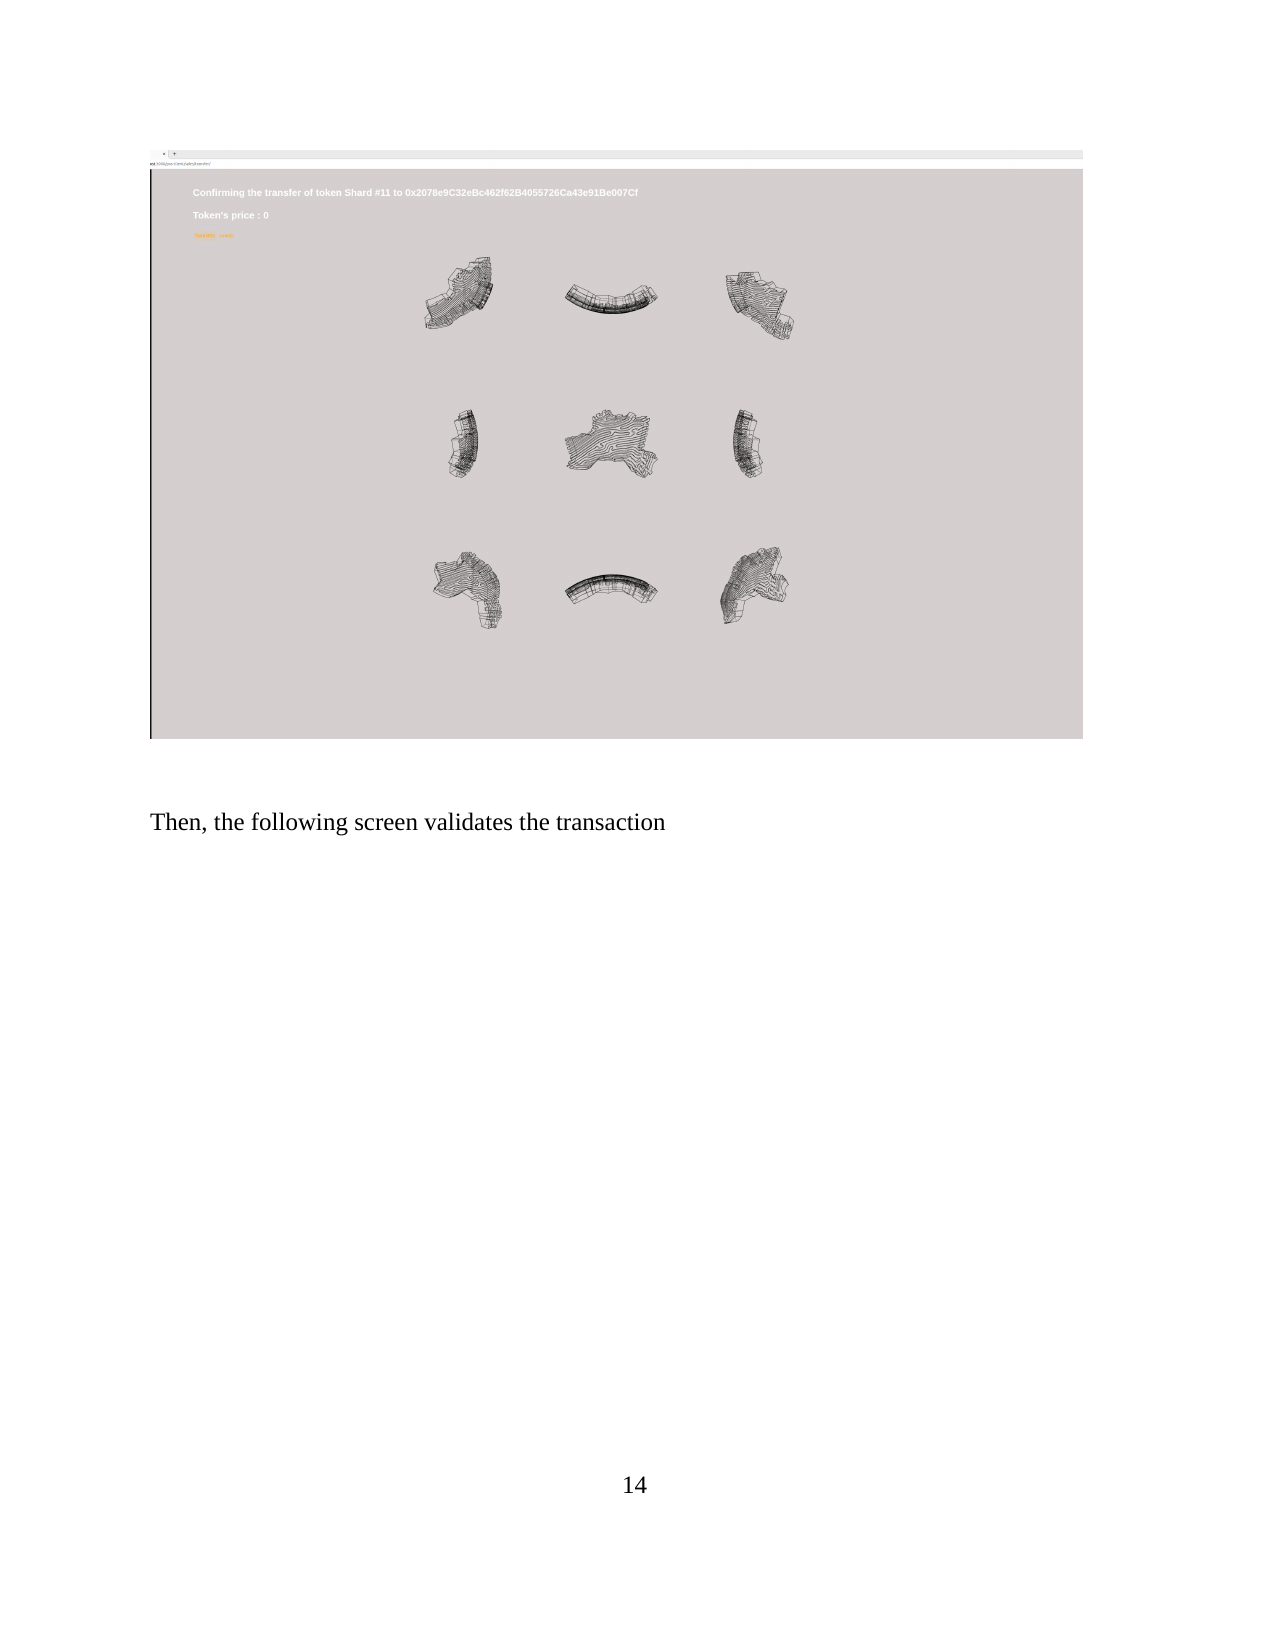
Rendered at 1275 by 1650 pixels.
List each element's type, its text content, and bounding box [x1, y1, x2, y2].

picture [150, 150, 1083, 727]
text Then, the following screen validates the transaction [150, 807, 1125, 836]
